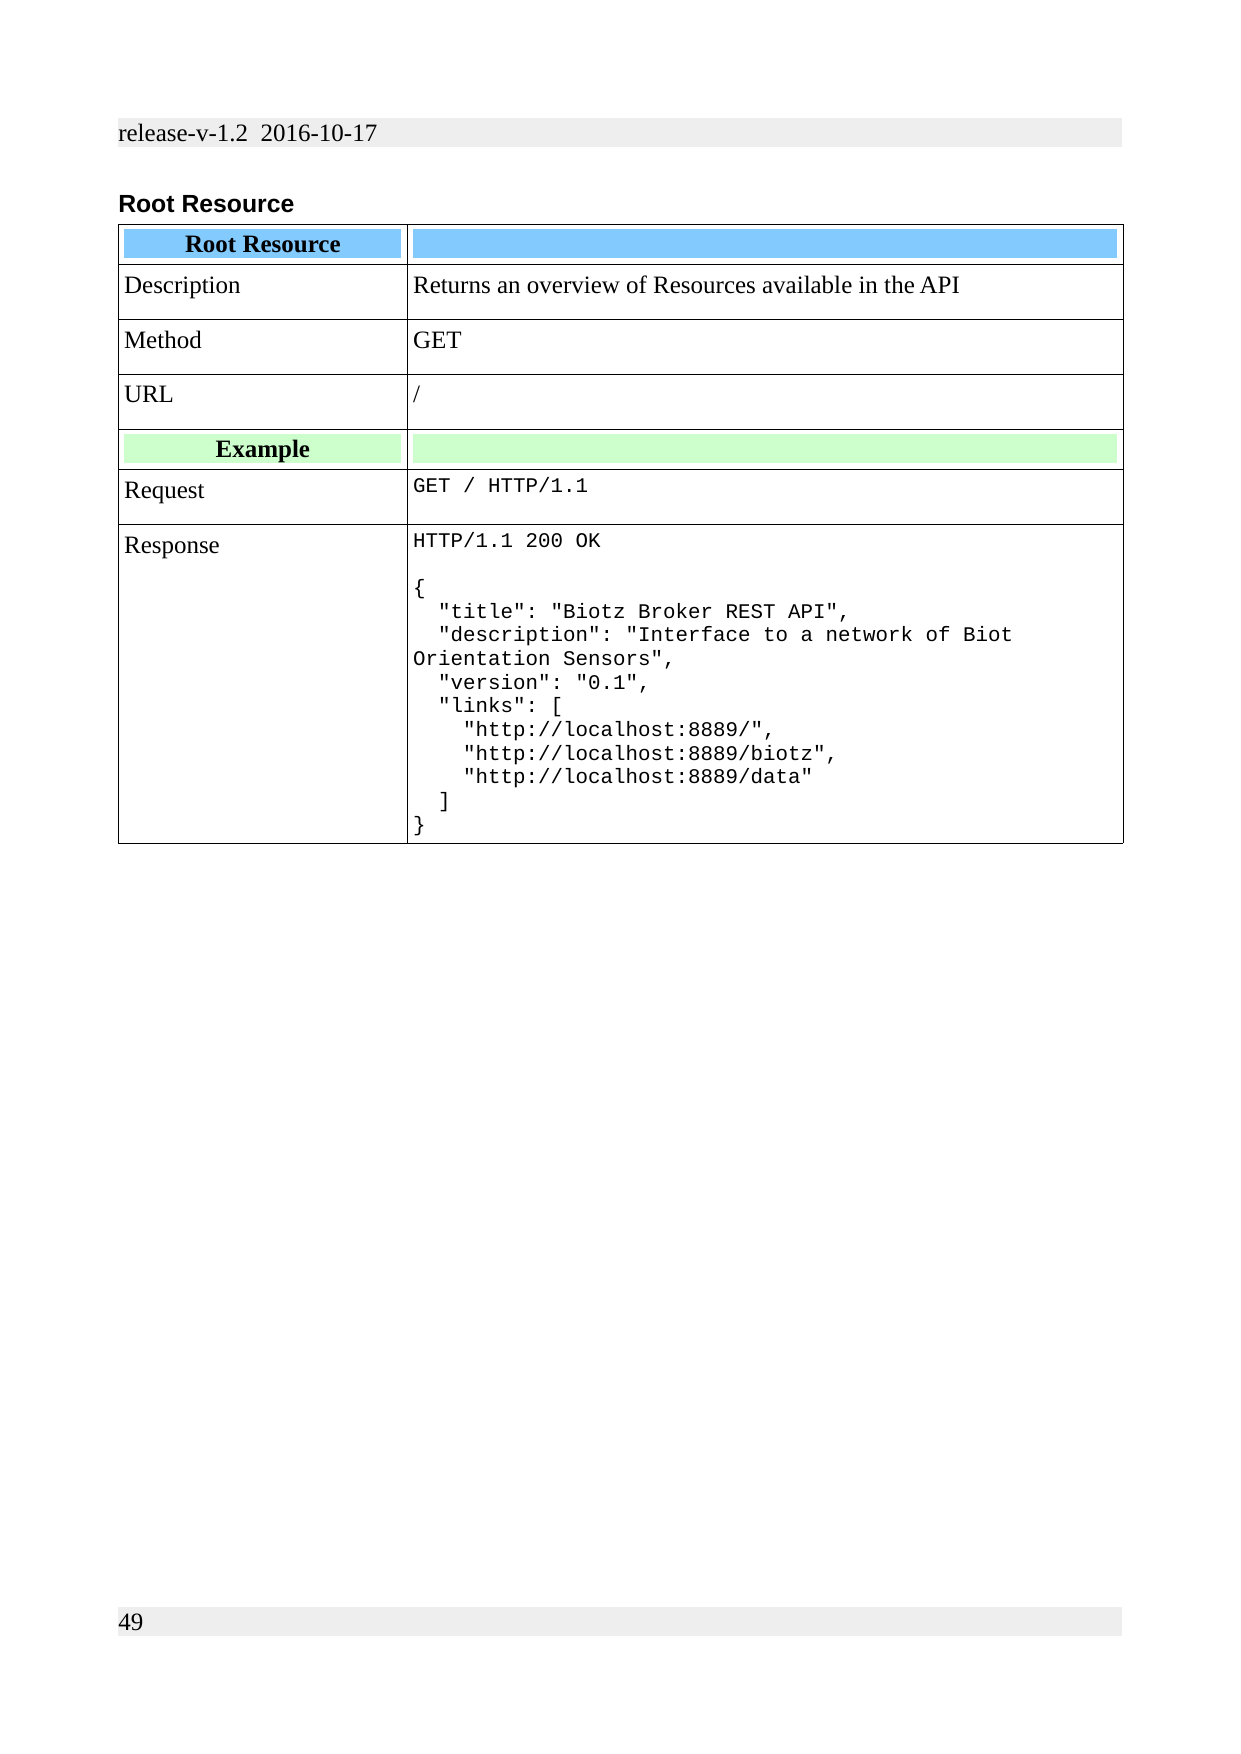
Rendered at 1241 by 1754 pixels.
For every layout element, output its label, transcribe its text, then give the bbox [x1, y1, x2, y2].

table_header Root Resource [119, 225, 407, 264]
table_header [408, 225, 1123, 264]
table_cell Method [119, 320, 407, 374]
table_cell [408, 430, 1123, 469]
table_cell URL [119, 375, 407, 429]
table_cell GET [408, 320, 1123, 374]
table_cell Returns an overview of Resources available in the API [408, 265, 1123, 319]
table_cell Response [119, 525, 407, 843]
table_cell Description [119, 265, 407, 319]
table_header Request [119, 470, 407, 524]
table_cell / [408, 375, 1123, 429]
table_cell Example [119, 430, 407, 469]
table_cell HTTP/1.1 200 OK { "title": "Biotz Broker REST API", "description": "Interface to a network of Biot Orientation Sensors", "version": "0.1", "links": [ "http://localhost:8889/", "http://localhost:8889/biotz", "http://localhost:8889/data" ] } [408, 525, 1123, 843]
table_header GET / HTTP/1.1 [408, 470, 1123, 524]
subtitle Root Resource [118, 189, 1122, 217]
